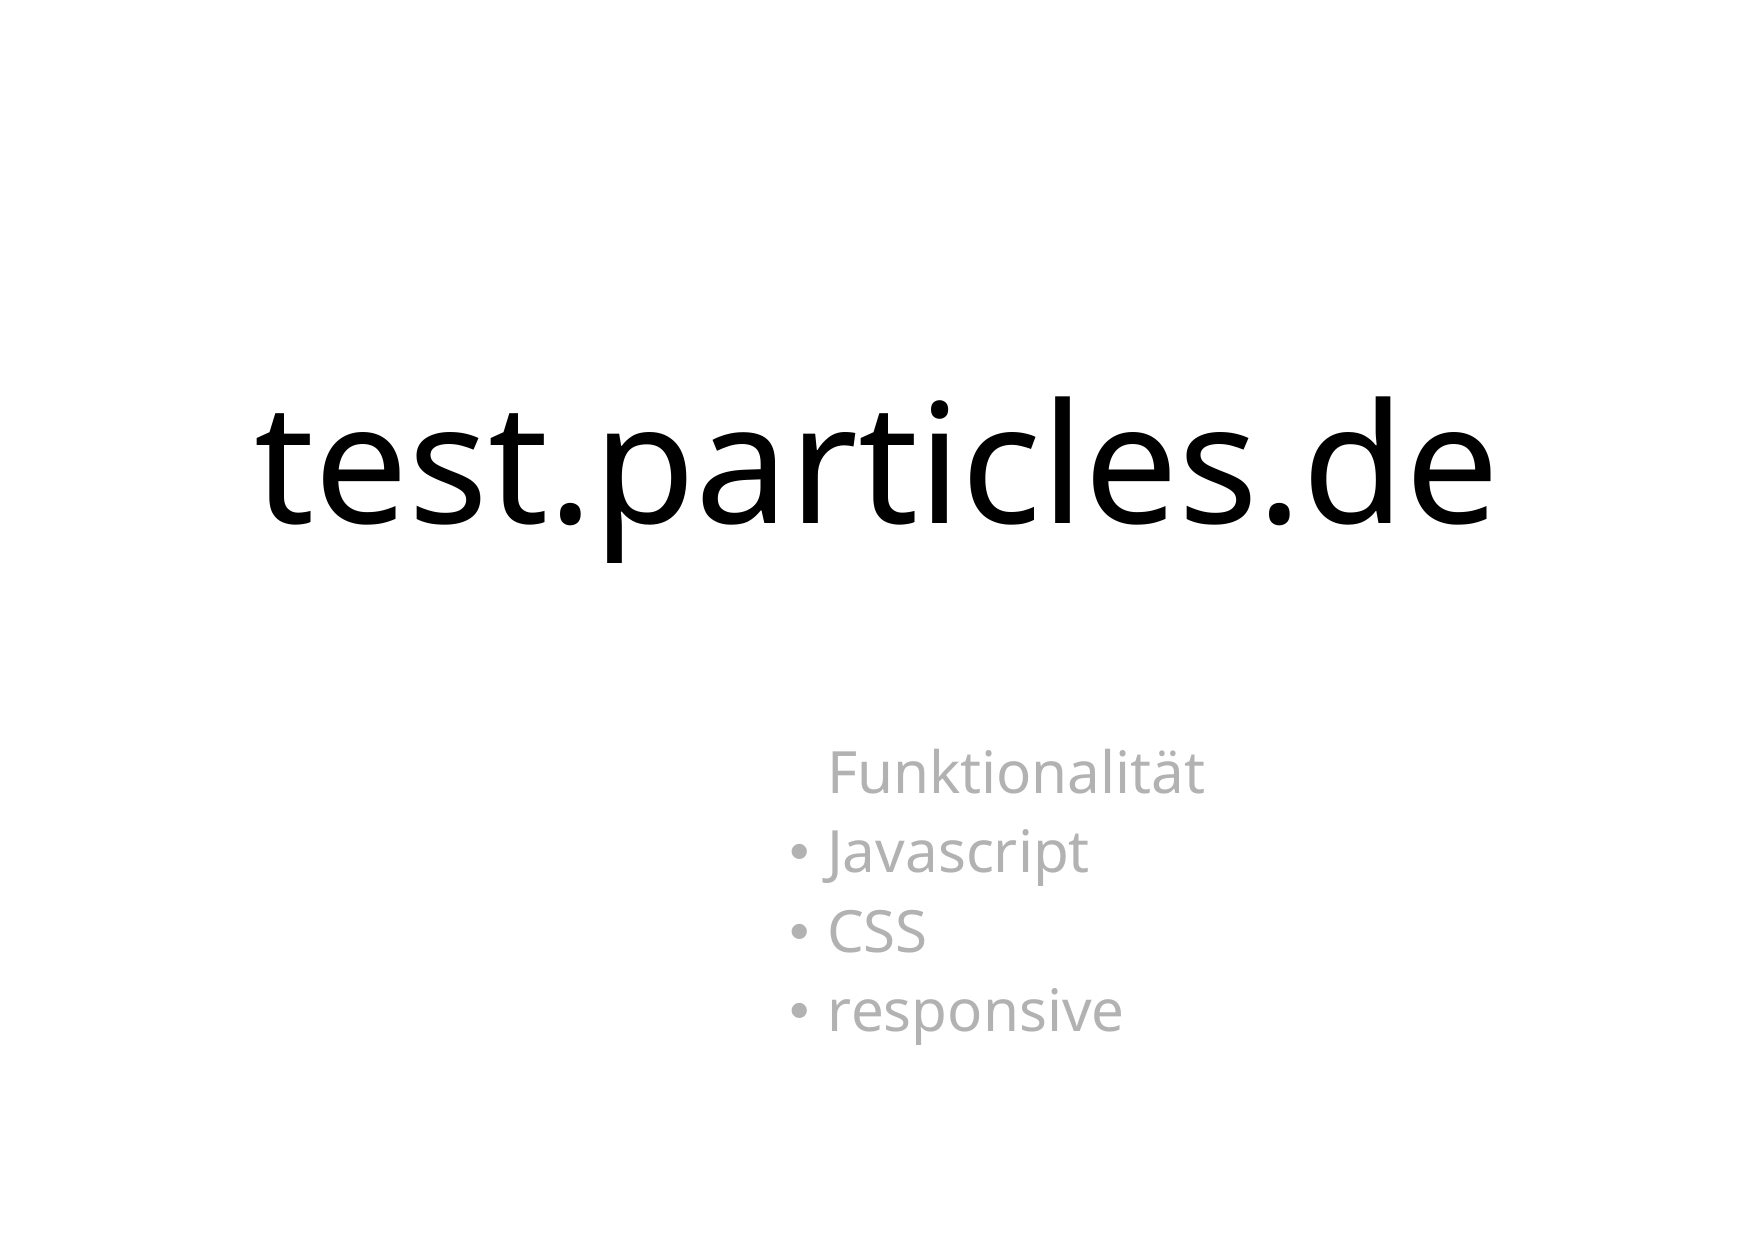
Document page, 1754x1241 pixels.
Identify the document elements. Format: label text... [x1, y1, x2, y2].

text test.particles.de [118, 345, 1636, 572]
list CSS [789, 890, 1636, 969]
list Javascript [789, 811, 1636, 890]
text Funktionalität [827, 731, 1636, 811]
list responsive [789, 969, 1636, 1049]
